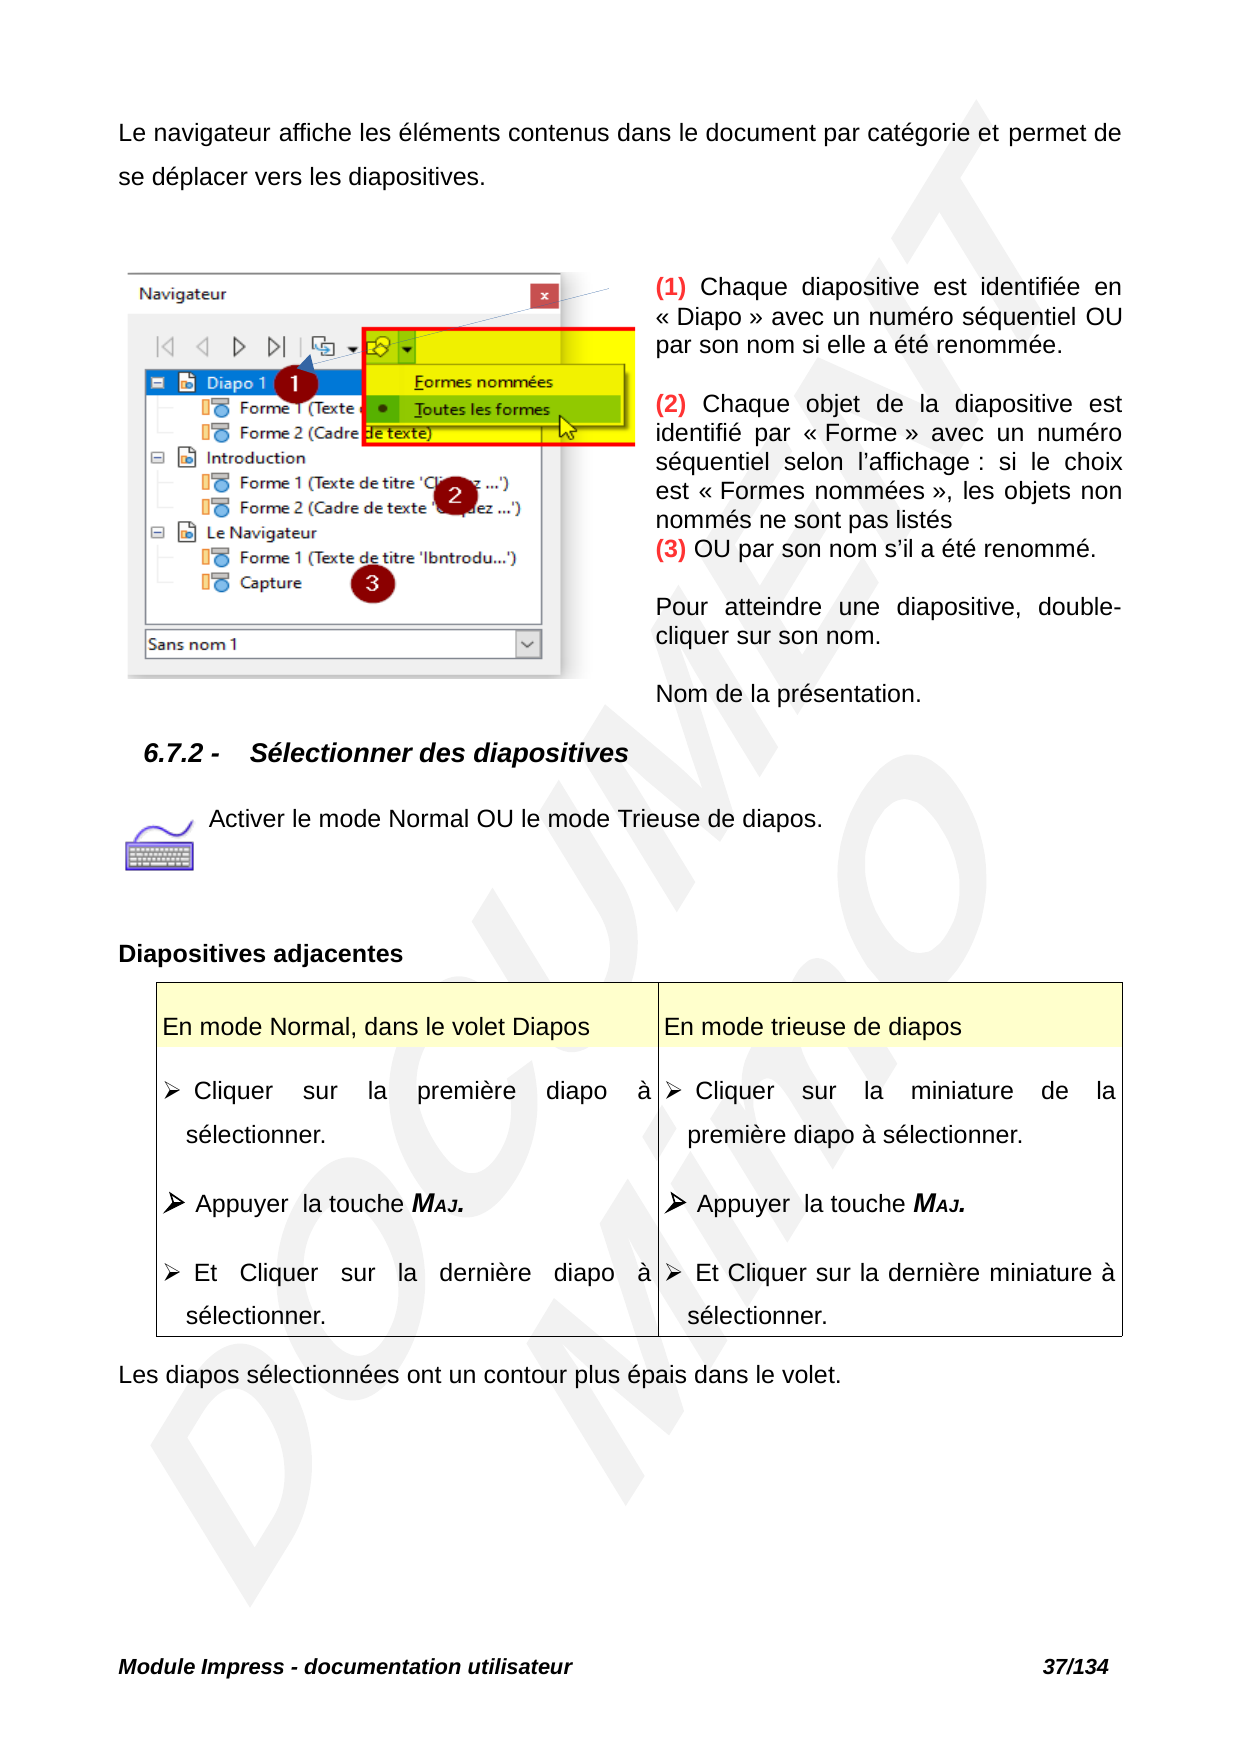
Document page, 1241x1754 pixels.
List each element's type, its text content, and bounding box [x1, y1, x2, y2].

text Les diapos sélectionnées ont un contour plus épais dans le volet. [118, 1359, 1122, 1389]
subtitle Sélectionner des diapositives [143, 737, 1122, 768]
table_header (1) Chaque diapositive est identifiée en « Diapo » avec un numéro séquentiel OU par son nom si elle a été renommée. (2) Chaque objet de la diapositive est identifié par « Forme » avec un numéro séquentiel selon l’affichage : si le choix est « Formes nommées », les objets non nommés ne sont pas listés (3) OU par son nom s’il a été renommé. Pour atteindre une diapositive, double-cliquer sur son nom. Nom de la présentation. [626, 272, 1123, 708]
picture [127, 272, 636, 679]
table_header En mode trieuse de diapos [659, 983, 1122, 1047]
text Diapositives adjacentes [118, 939, 1122, 968]
table_cell Cliquer sur la première diapo à sélectionner. Appuyer la touche Maj. Et Cliquer sur la dernière diapo à sélectionner. [157, 1047, 658, 1336]
text Activer le mode Normal OU le mode Trieuse de diapos. [118, 804, 1122, 833]
text Le navigateur affiche les éléments contenus dans le document par catégorie et permet de se déplacer vers les diapositives. [118, 118, 1122, 191]
table_cell Cliquer sur la miniature de la première diapo à sélectionner. Appuyer la touche Maj. Et Cliquer sur la dernière miniature à sélectionner. [659, 1047, 1122, 1336]
picture [121, 809, 197, 885]
table_header [118, 272, 626, 708]
table_header En mode Normal, dans le volet Diapos [157, 983, 658, 1047]
